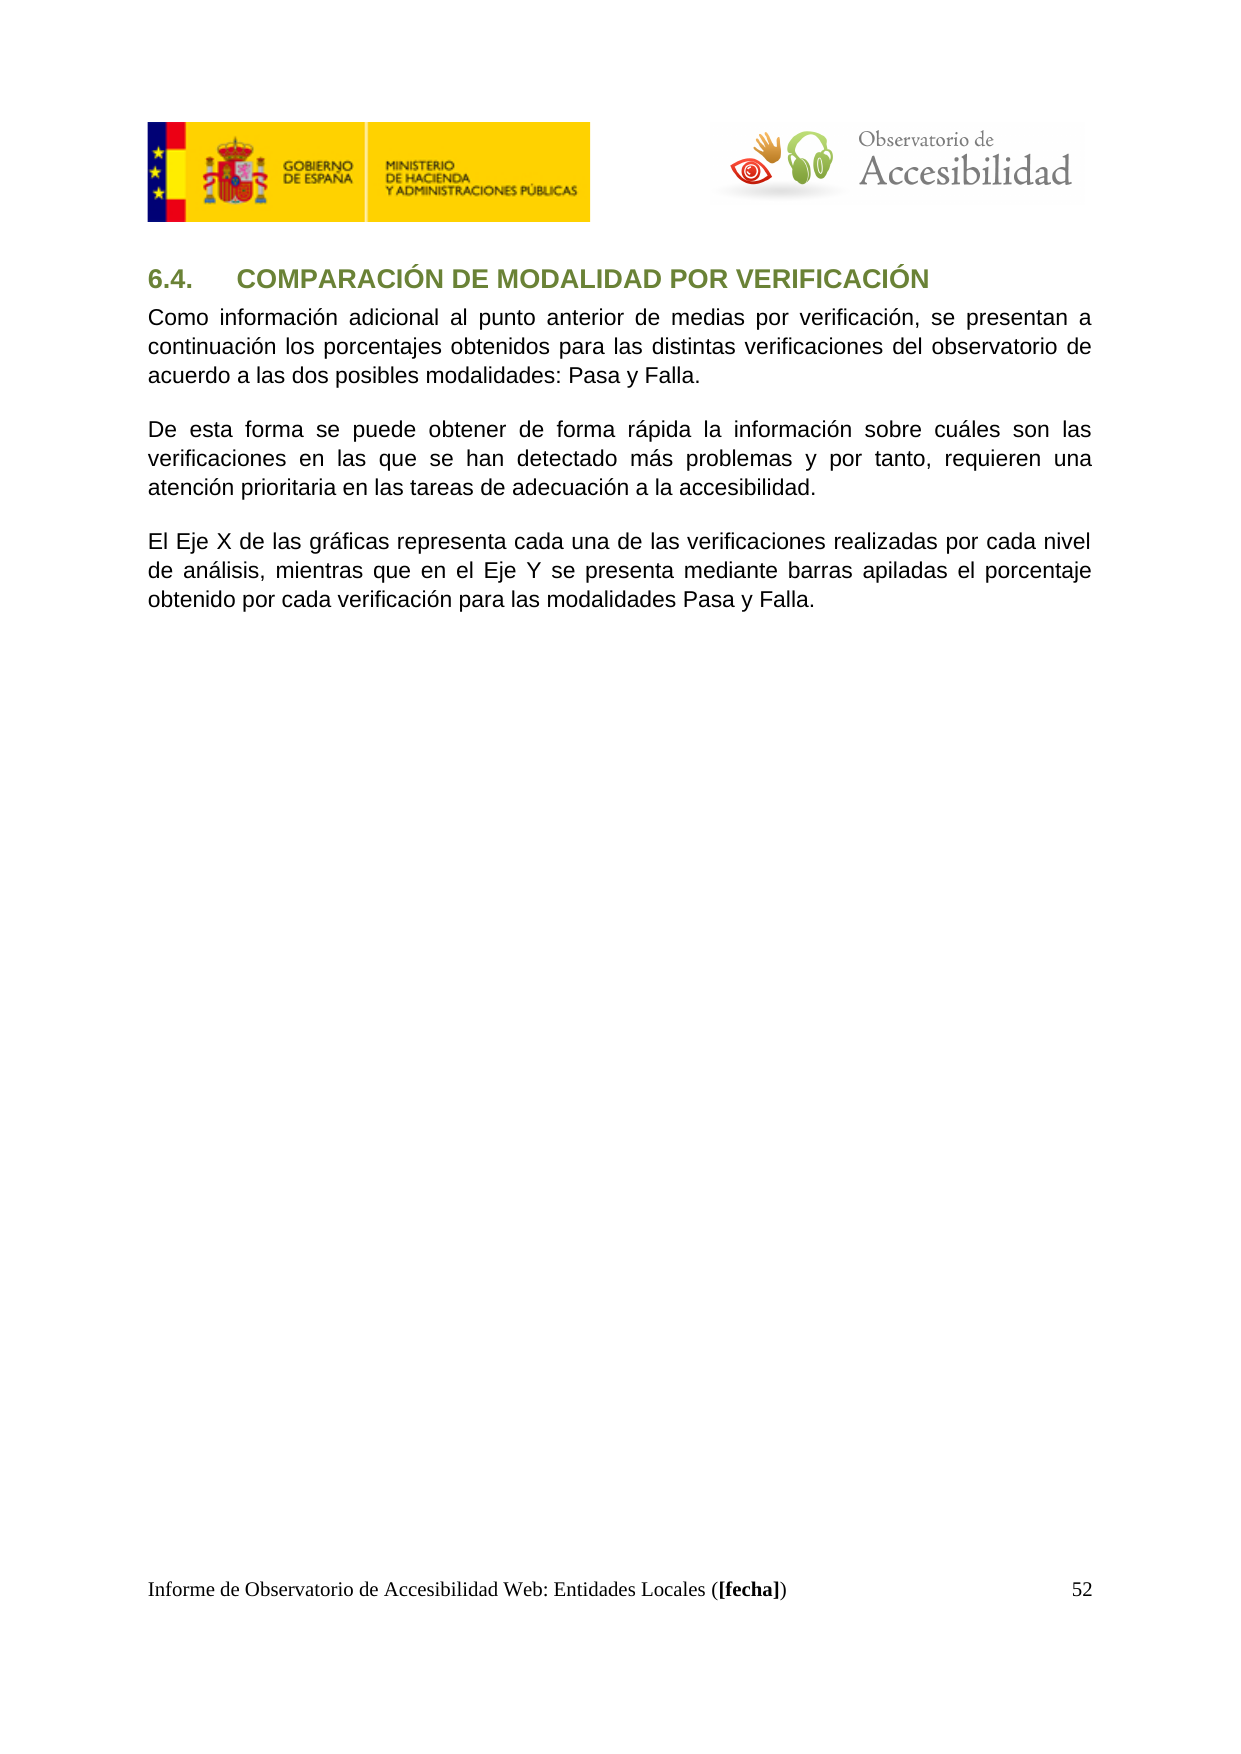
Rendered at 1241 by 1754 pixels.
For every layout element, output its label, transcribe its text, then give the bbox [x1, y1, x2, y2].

text Como información adicional al punto anterior de medias por verificación, se presentan a continuación los porcentajes obtenidos para las distintas verificaciones del observatorio de acuerdo a las dos posibles modalidades: Pasa y Falla. [148, 304, 1092, 388]
text De esta forma se puede obtener de forma rápida la información sobre cuáles son las verificaciones en las que se han detectado más problemas y por tanto, requieren una atención prioritaria en las tareas de adecuación a la accesibilidad. [148, 416, 1092, 500]
picture [710, 122, 1086, 205]
picture [147, 122, 591, 222]
list Comparación de Modalidad por Verificación [148, 263, 1092, 294]
text El Eje X de las gráficas representa cada una de las verificaciones realizadas por cada nivel de análisis, mientras que en el Eje Y se presenta mediante barras apiladas el porcentaje obtenido por cada verificación para las modalidades Pasa y Falla. [148, 528, 1092, 612]
